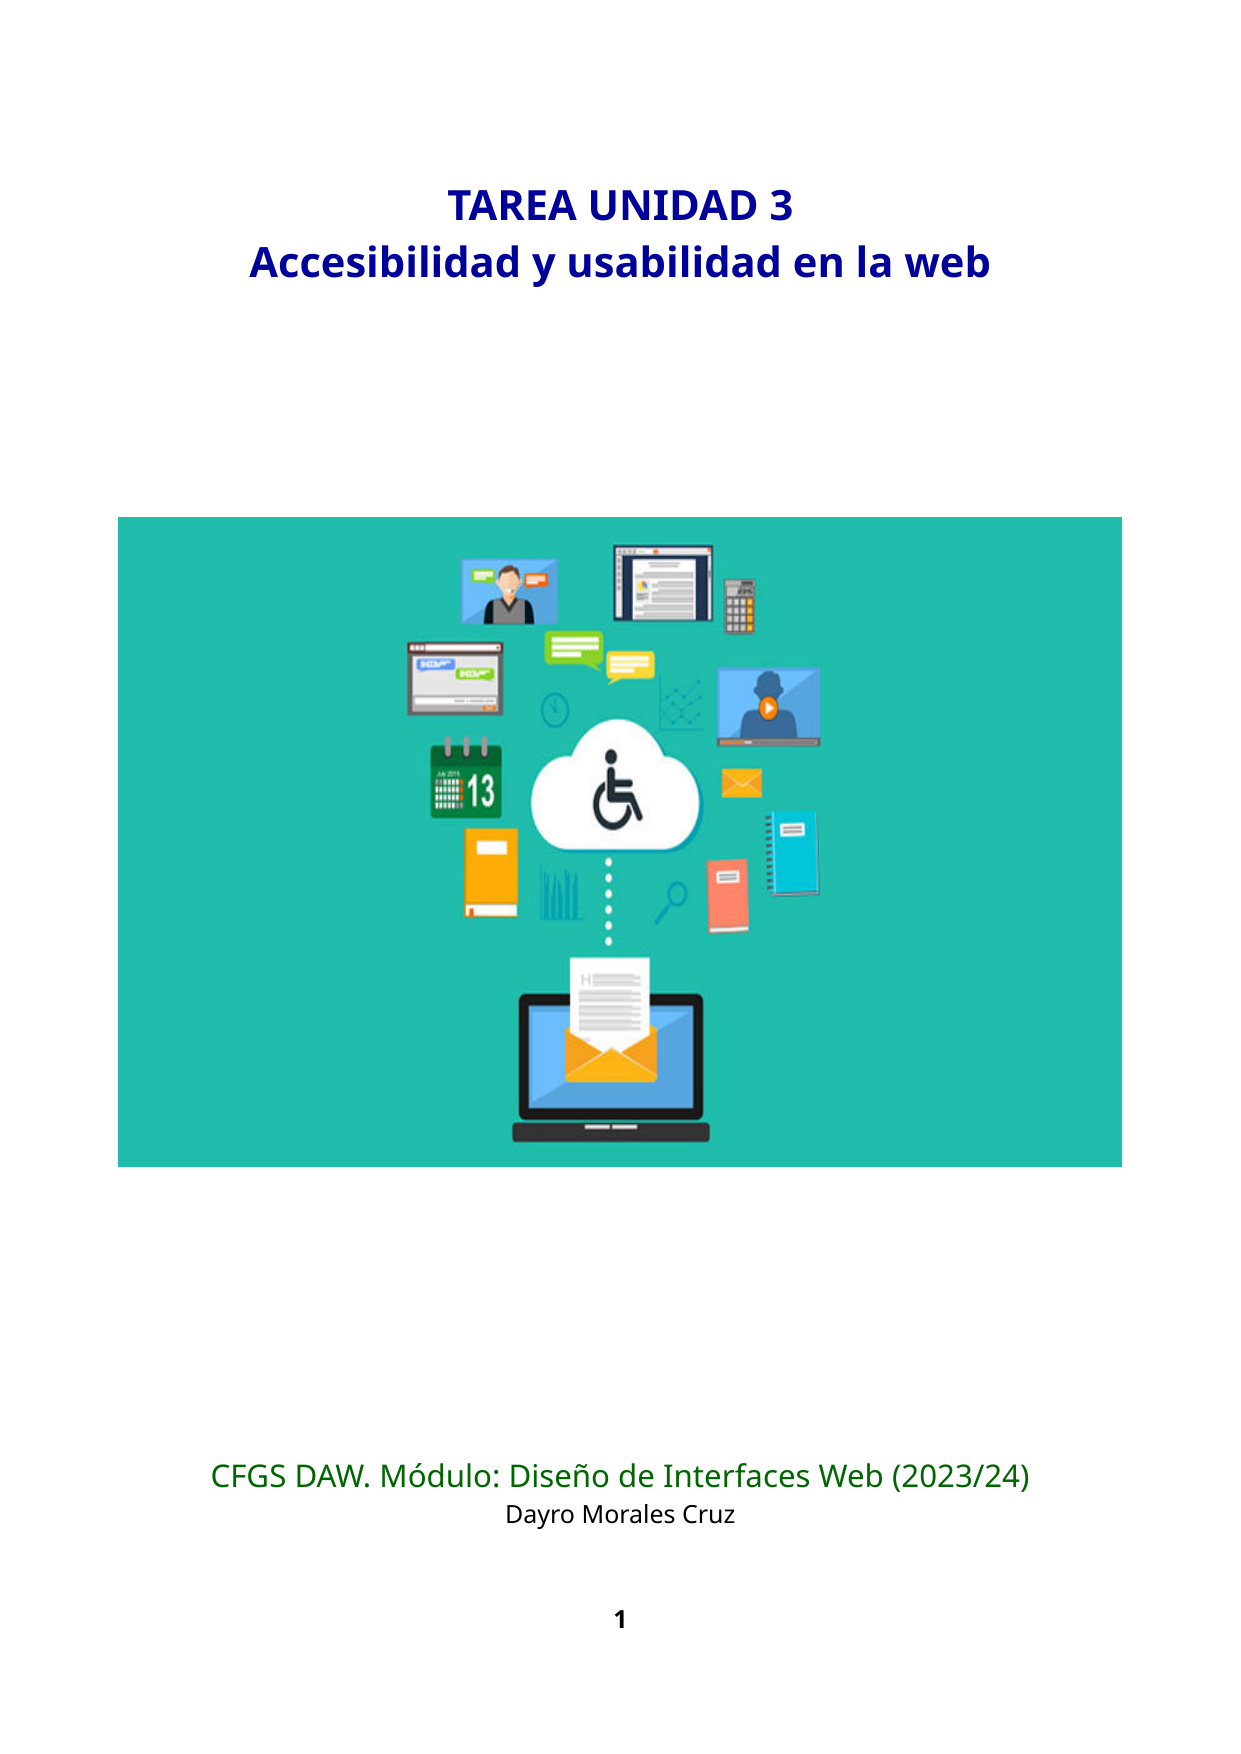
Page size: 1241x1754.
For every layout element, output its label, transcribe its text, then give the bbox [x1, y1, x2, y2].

text Dayro Morales Cruz [118, 1497, 1122, 1531]
text CFGS DAW. Módulo: Diseño de Interfaces Web (2023/24) [118, 1454, 1122, 1497]
text TAREA UNIDAD 3 [118, 176, 1122, 232]
text Accesibilidad y usabilidad en la web [118, 232, 1122, 289]
picture [118, 517, 1123, 1167]
